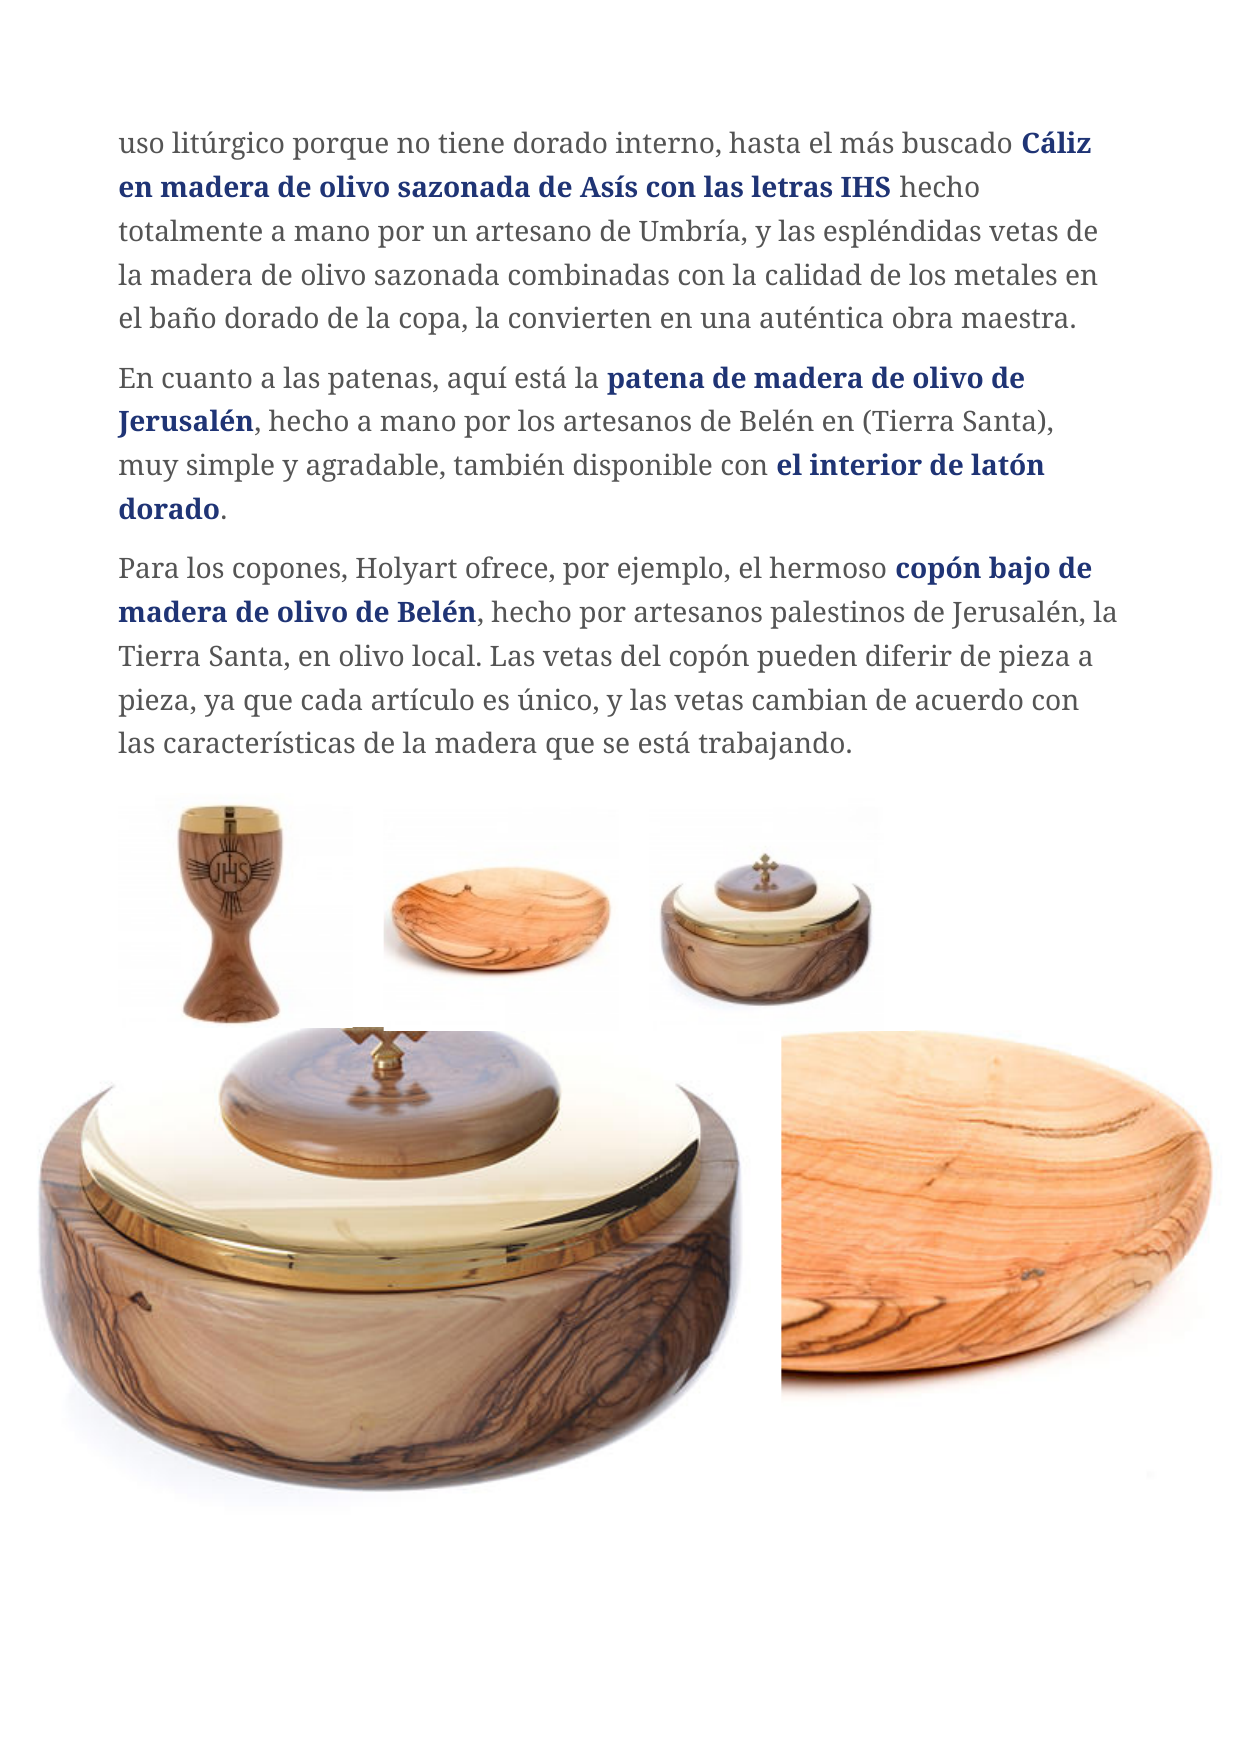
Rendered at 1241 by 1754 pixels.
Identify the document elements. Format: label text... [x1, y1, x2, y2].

picture [0, 793, 1241, 1575]
text Cáliz olivo madurado Asís IHS. Cáliz de madera de olivo de Asís con IHS realizado completamente a mano por un artesano italiano. Este cáliz es una auténtica obra maestra gracias a las venas maravillosas de la madera y a los metales dorados de calidad de la copa. Comprar Ahora [619, 796, 649, 1031]
text Cáliz olivo madurado Asís IHS. Cáliz de madera de olivo de Asís con IHS realizado completamente a mano por un artesano italiano. Este cáliz es una auténtica obra maestra gracias a las venas maravillosas de la madera y a los metales dorados de calidad de la copa. Comprar Ahora [353, 793, 384, 1027]
text Cáliz olivo madurado Asís IHS. Cáliz de madera de olivo de Asís con IHS realizado completamente a mano por un artesano italiano. Este cáliz es una auténtica obra maestra gracias a las venas maravillosas de la madera y a los metales dorados de calidad de la copa. Comprar Ahora [884, 796, 915, 1031]
text Para los copones, Holyart ofrece, por ejemplo, el hermoso copón bajo de madera de olivo de Belén, hecho por artesanos palestinos de Jerusalén, la Tierra Santa, en olivo local. Las vetas del copón pueden diferir de pieza a pieza, ya que cada artículo es único, y las vetas cambian de acuerdo con las características de la madera que se está trabajando. [118, 543, 1122, 762]
text En cuanto a las patenas, aquí está la patena de madera de olivo de Jerusalén, hecho a mano por los artesanos de Belén en (Tierra Santa), muy simple y agradable, también disponible con el interior de latón dorado. [118, 352, 1122, 527]
text uso litúrgico porque no tiene dorado interno, hasta el más buscado Cáliz en madera de olivo sazonada de Asís con las letras IHS hecho totalmente a mano por un artesano de Umbría, y las espléndidas vetas de la madera de olivo sazonada combinadas con la calidad de los metales en el baño dorado de la copa, la convierten en una auténtica obra maestra. [118, 118, 1122, 337]
